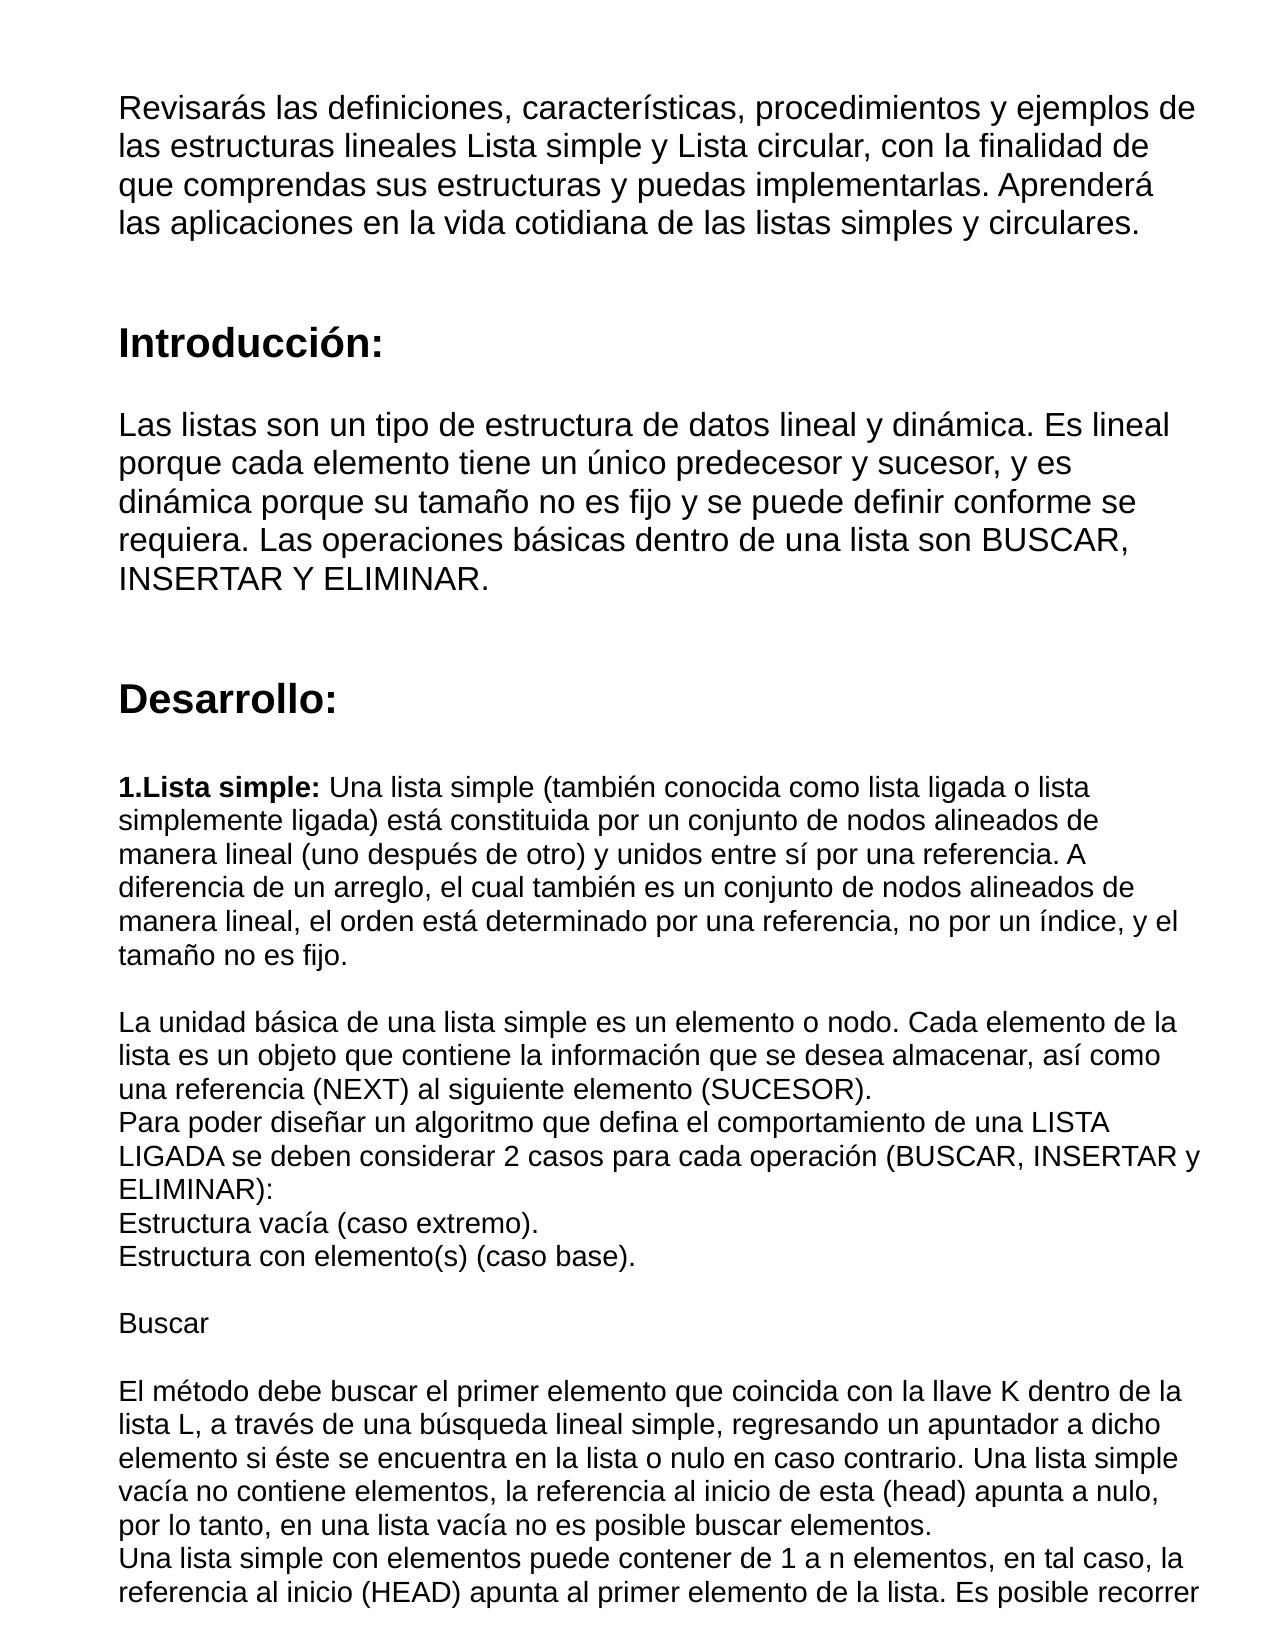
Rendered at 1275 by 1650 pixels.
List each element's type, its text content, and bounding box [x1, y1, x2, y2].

text Revisarás las definiciones, características, procedimientos y ejemplos de las estructuras lineales Lista simple y Lista circular, con la finalidad de que comprendas sus estructuras y puedas implementarlas. Aprenderá las aplicaciones en la vida cotidiana de las listas simples y circulares. [118, 88, 1205, 242]
text El método debe buscar el primer elemento que coincida con la llave K dentro de la lista L, a través de una búsqueda lineal simple, regresando un apuntador a dicho elemento si éste se encuentra en la lista o nulo en caso contrario. Una lista simple vacía no contiene elementos, la referencia al inicio de esta (head) apunta a nulo, por lo tanto, en una lista vacía no es posible buscar elementos. [118, 1373, 1205, 1541]
text Para poder diseñar un algoritmo que defina el comportamiento de una LISTA LIGADA se deben considerar 2 casos para cada operación (BUSCAR, INSERTAR y ELIMINAR): [118, 1105, 1205, 1206]
text Una lista simple con elementos puede contener de 1 a n elementos, en tal caso, la referencia al inicio (HEAD) apunta al primer elemento de la lista. Es posible recorrer [118, 1541, 1205, 1608]
text Desarrollo: [118, 674, 1205, 722]
text Estructura vacía (caso extremo). [118, 1206, 1205, 1239]
text 1.Lista simple: Una lista simple (también conocida como lista ligada o lista simplemente ligada) está constituida por un conjunto de nodos alineados de manera lineal (uno después de otro) y unidos entre sí por una referencia. A diferencia de un arreglo, el cual también es un conjunto de nodos alineados de manera lineal, el orden está determinado por una referencia, no por un índice, y el tamaño no es fijo. [118, 770, 1205, 971]
text Introducción: [118, 318, 1205, 366]
text Las listas son un tipo de estructura de datos lineal y dinámica. Es lineal porque cada elemento tiene un único predecesor y sucesor, y es dinámica porque su tamaño no es fijo y se puede definir conforme se requiera. Las operaciones básicas dentro de una lista son BUSCAR, INSERTAR Y ELIMINAR. [118, 405, 1205, 597]
text La unidad básica de una lista simple es un elemento o nodo. Cada elemento de la lista es un objeto que contiene la información que se desea almacenar, así como una referencia (NEXT) al siguiente elemento (SUCESOR). [118, 1004, 1205, 1105]
text Estructura con elemento(s) (caso base). [118, 1239, 1205, 1273]
text Buscar [118, 1306, 1205, 1340]
